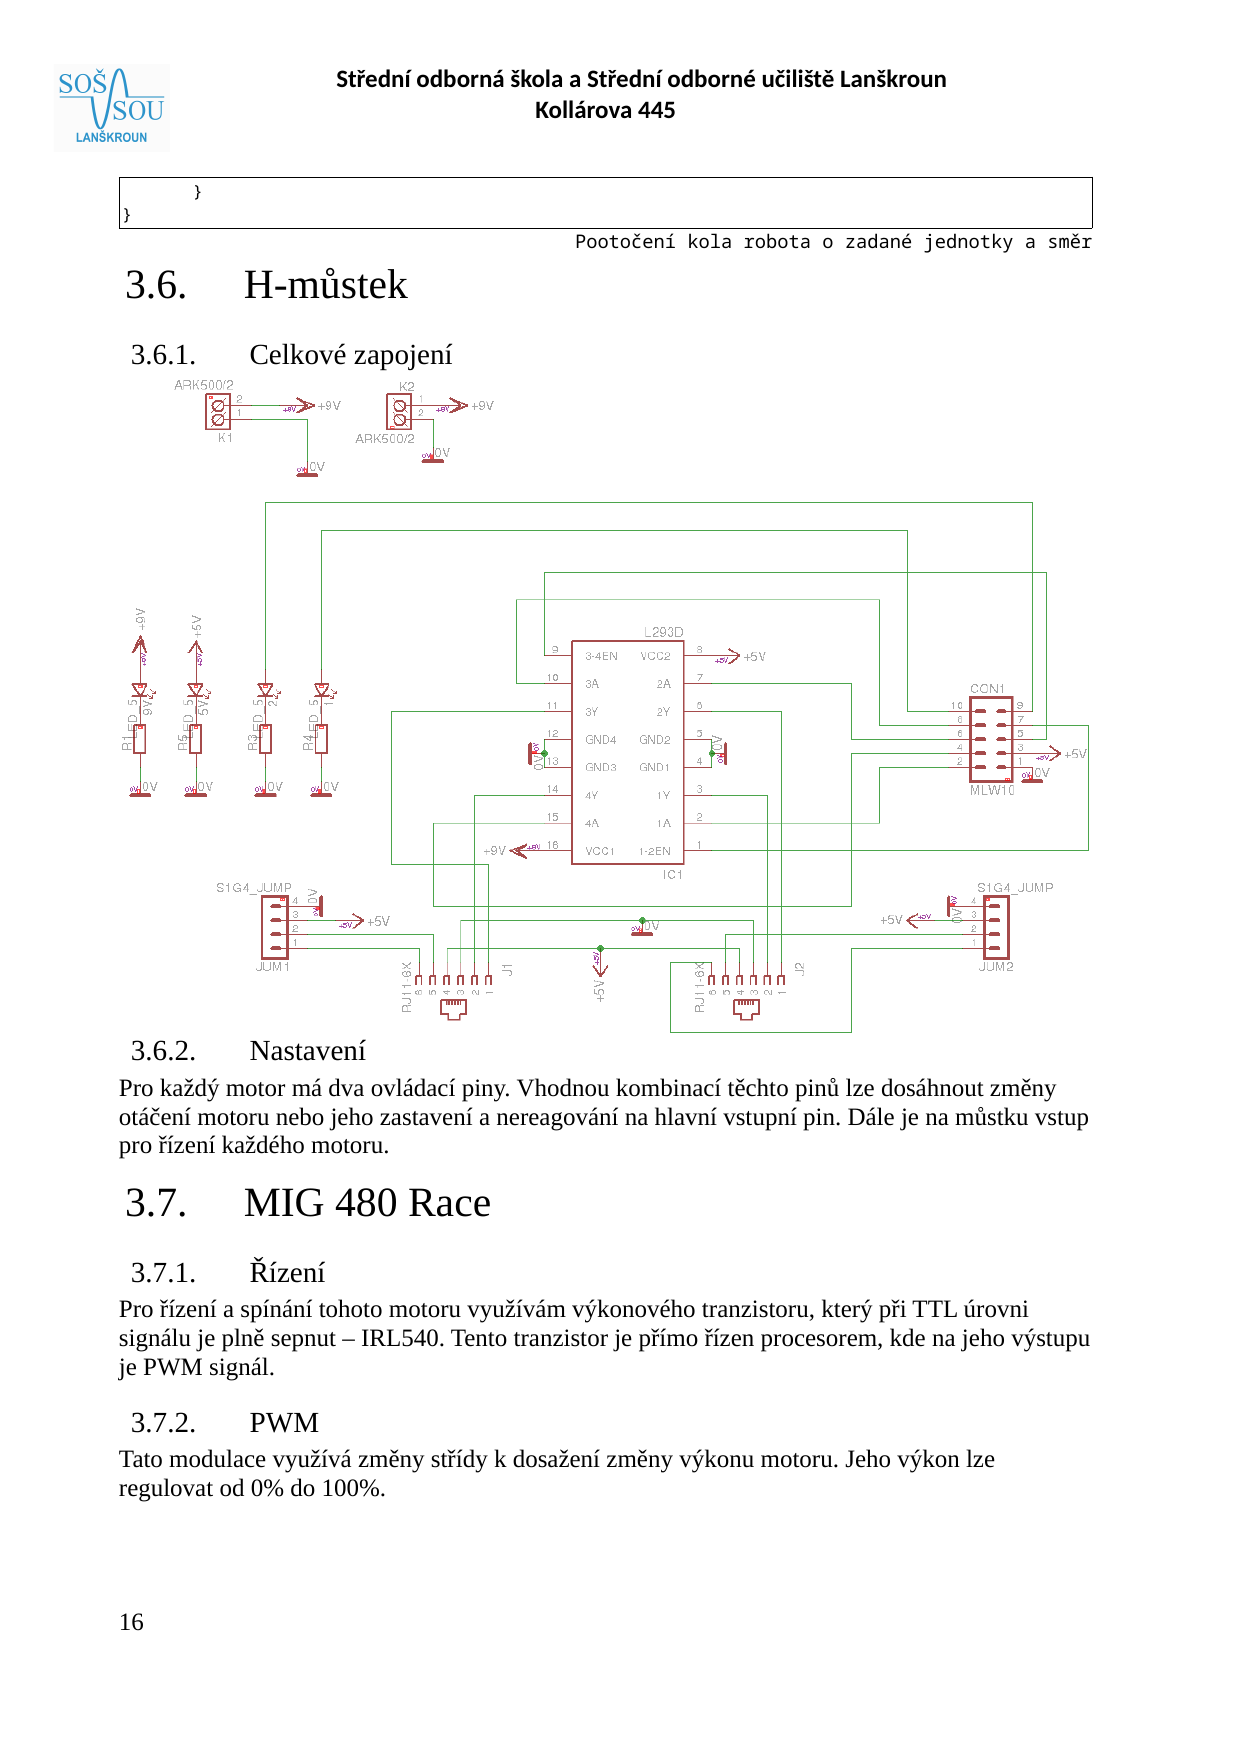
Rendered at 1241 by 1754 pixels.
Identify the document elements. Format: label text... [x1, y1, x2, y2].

text Pro každý motor má dva ovládací piny. Vhodnou kombinací těchto pinů lze dosáhnout změny otáčení motoru nebo jeho zastavení a nereagování na hlavní vstupní pin. Dále je na můstku vstup pro řízení každého motoru. [119, 1073, 1092, 1159]
subtitle Nastavení [131, 1034, 1092, 1067]
subtitle H-můstek [125, 259, 1092, 307]
text Pootočení kola robota o zadané jednotky a směr [166, 229, 1092, 254]
text } [120, 199, 1092, 228]
subtitle MIG 480 Race [125, 1178, 1092, 1226]
text Pro řízení a spínání tohoto motoru využívám výkonového tranzistoru, který při TTL úrovni signálu je plně sepnut – IRL540. Tento tranzistor je přímo řízen procesorem, kde na jeho výstupu je PWM signál. [119, 1294, 1092, 1381]
subtitle Řízení [131, 1255, 1092, 1288]
text } [120, 178, 1092, 199]
picture [53, 64, 170, 152]
subtitle Celkové zapojení [131, 337, 1092, 371]
text Tato modulace využívá změny střídy k dosažení změny výkonu motoru. Jeho výkon lze regulovat od 0% do 100%. [119, 1444, 1092, 1502]
subtitle PWM [131, 1405, 1092, 1438]
picture [118, 376, 1093, 1034]
